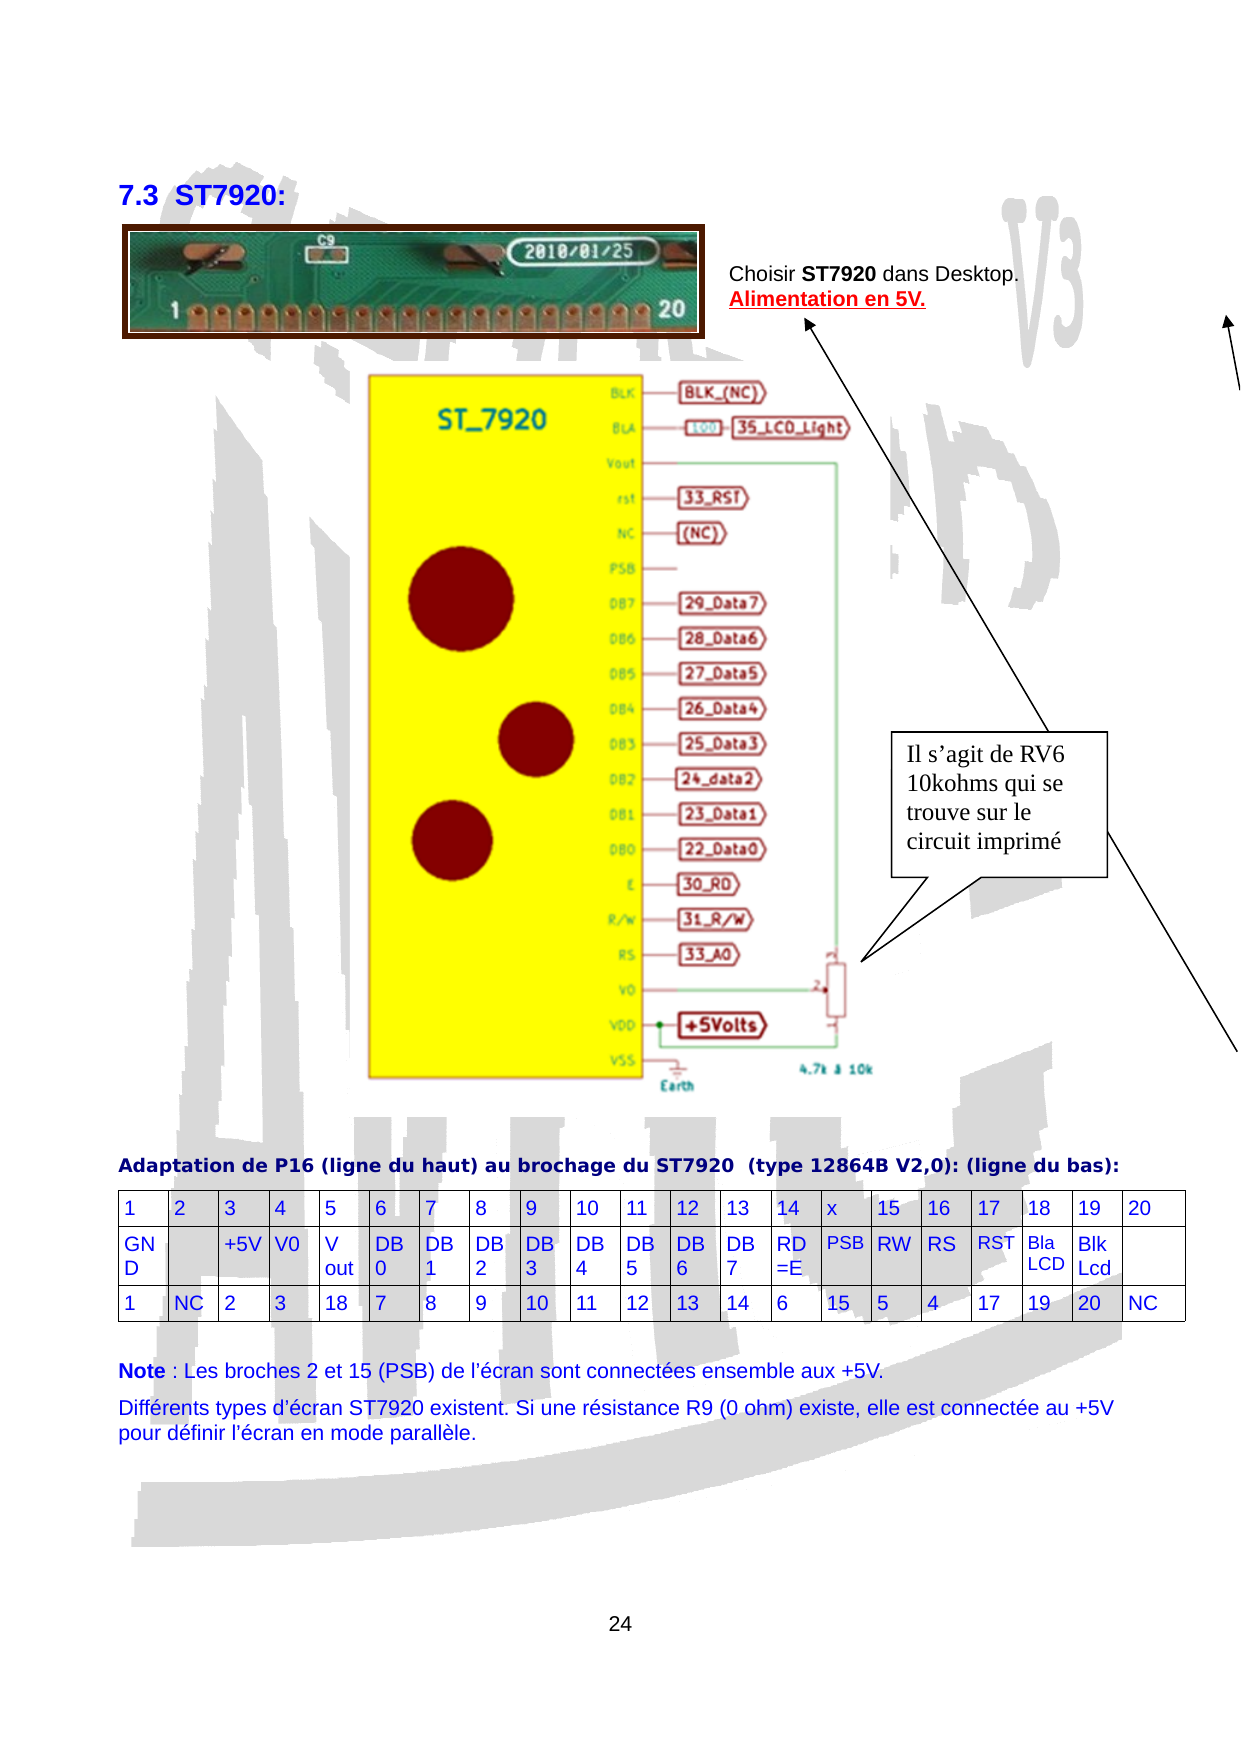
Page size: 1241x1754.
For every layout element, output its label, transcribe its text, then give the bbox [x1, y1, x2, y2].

table_header 11 [621, 1191, 670, 1226]
table_header 3 [219, 1191, 269, 1226]
table_cell 15 [822, 1286, 871, 1321]
table_cell 8 [420, 1286, 469, 1321]
table_header 18 [1023, 1191, 1072, 1226]
table_cell Bla LCD [1023, 1227, 1072, 1285]
table_header 20 [1123, 1191, 1185, 1226]
table_cell DB6 [671, 1227, 720, 1285]
table_cell RD =E [772, 1227, 821, 1285]
table_cell DB0 [370, 1227, 419, 1285]
table_header 4 [270, 1191, 319, 1226]
table_cell RS [922, 1227, 971, 1285]
table_header 6 [370, 1191, 419, 1226]
table_header x [822, 1191, 871, 1226]
table_cell DB5 [621, 1227, 670, 1285]
table_header 1 [119, 1191, 168, 1226]
picture [130, 232, 697, 331]
text Note : Les broches 2 et 15 (PSB) de l’écran sont connectées ensemble aux +5V. [118, 1358, 1122, 1383]
table_cell [1123, 1227, 1185, 1285]
table_cell 14 [721, 1286, 771, 1321]
table_cell NC [169, 1286, 218, 1321]
table_cell 13 [671, 1286, 720, 1321]
table_cell DB1 [420, 1227, 469, 1285]
table_header 15 [872, 1191, 921, 1226]
table_cell DB2 [470, 1227, 520, 1285]
table_header 10 [571, 1191, 620, 1226]
table_cell 2 [219, 1286, 269, 1321]
table_cell 6 [772, 1286, 821, 1321]
table_cell 11 [571, 1286, 620, 1321]
table_cell [169, 1227, 218, 1285]
table_cell 3 [270, 1286, 319, 1321]
table_cell 5 [872, 1286, 921, 1321]
table_cell GND [119, 1227, 168, 1285]
table_cell 7 [370, 1286, 419, 1321]
table_cell NC [1123, 1286, 1185, 1321]
table_cell RST [972, 1227, 1022, 1285]
table_header 17 [972, 1191, 1022, 1226]
subtitle 7.3 ST7920: [118, 178, 1122, 212]
table_header 5 [320, 1191, 369, 1226]
table_header 19 [1073, 1191, 1122, 1226]
table_cell 10 [521, 1286, 570, 1321]
table_cell RW [872, 1227, 921, 1285]
table_cell 12 [621, 1286, 670, 1321]
table_header 7 [420, 1191, 469, 1226]
table_cell V out [320, 1227, 369, 1285]
table_cell DB7 [721, 1227, 771, 1285]
table_header 12 [671, 1191, 720, 1226]
table_header 14 [772, 1191, 821, 1226]
text Choisir ST7920 dans Desktop. [705, 262, 1122, 286]
text Alimentation en 5V. [705, 286, 1122, 311]
table_header 13 [721, 1191, 771, 1226]
text Adaptation de P16 (ligne du haut) au brochage du ST7920 (type 12864B V2,0): (ligne du bas): [118, 1156, 1122, 1177]
table_cell 18 [320, 1286, 369, 1321]
table_cell V0 [270, 1227, 319, 1285]
table_cell PSB [822, 1227, 871, 1285]
table_cell 4 [922, 1286, 971, 1321]
text Différents types d’écran ST7920 existent. Si une résistance R9 (0 ohm) existe, elle est connectée au +5V pour définir l’écran en mode parallèle. [118, 1395, 1122, 1445]
table_header 2 [169, 1191, 218, 1226]
table_cell 1 [119, 1286, 168, 1321]
table_cell 20 [1073, 1286, 1122, 1321]
table_cell Blk Lcd [1073, 1227, 1122, 1285]
table_cell +5V [219, 1227, 269, 1285]
table_header 9 [521, 1191, 570, 1226]
table_header 8 [470, 1191, 520, 1226]
table_cell 9 [470, 1286, 520, 1321]
table_cell DB3 [521, 1227, 570, 1285]
table_cell 19 [1023, 1286, 1072, 1321]
table_cell DB4 [571, 1227, 620, 1285]
table_header 16 [922, 1191, 971, 1226]
table_cell 17 [972, 1286, 1022, 1321]
